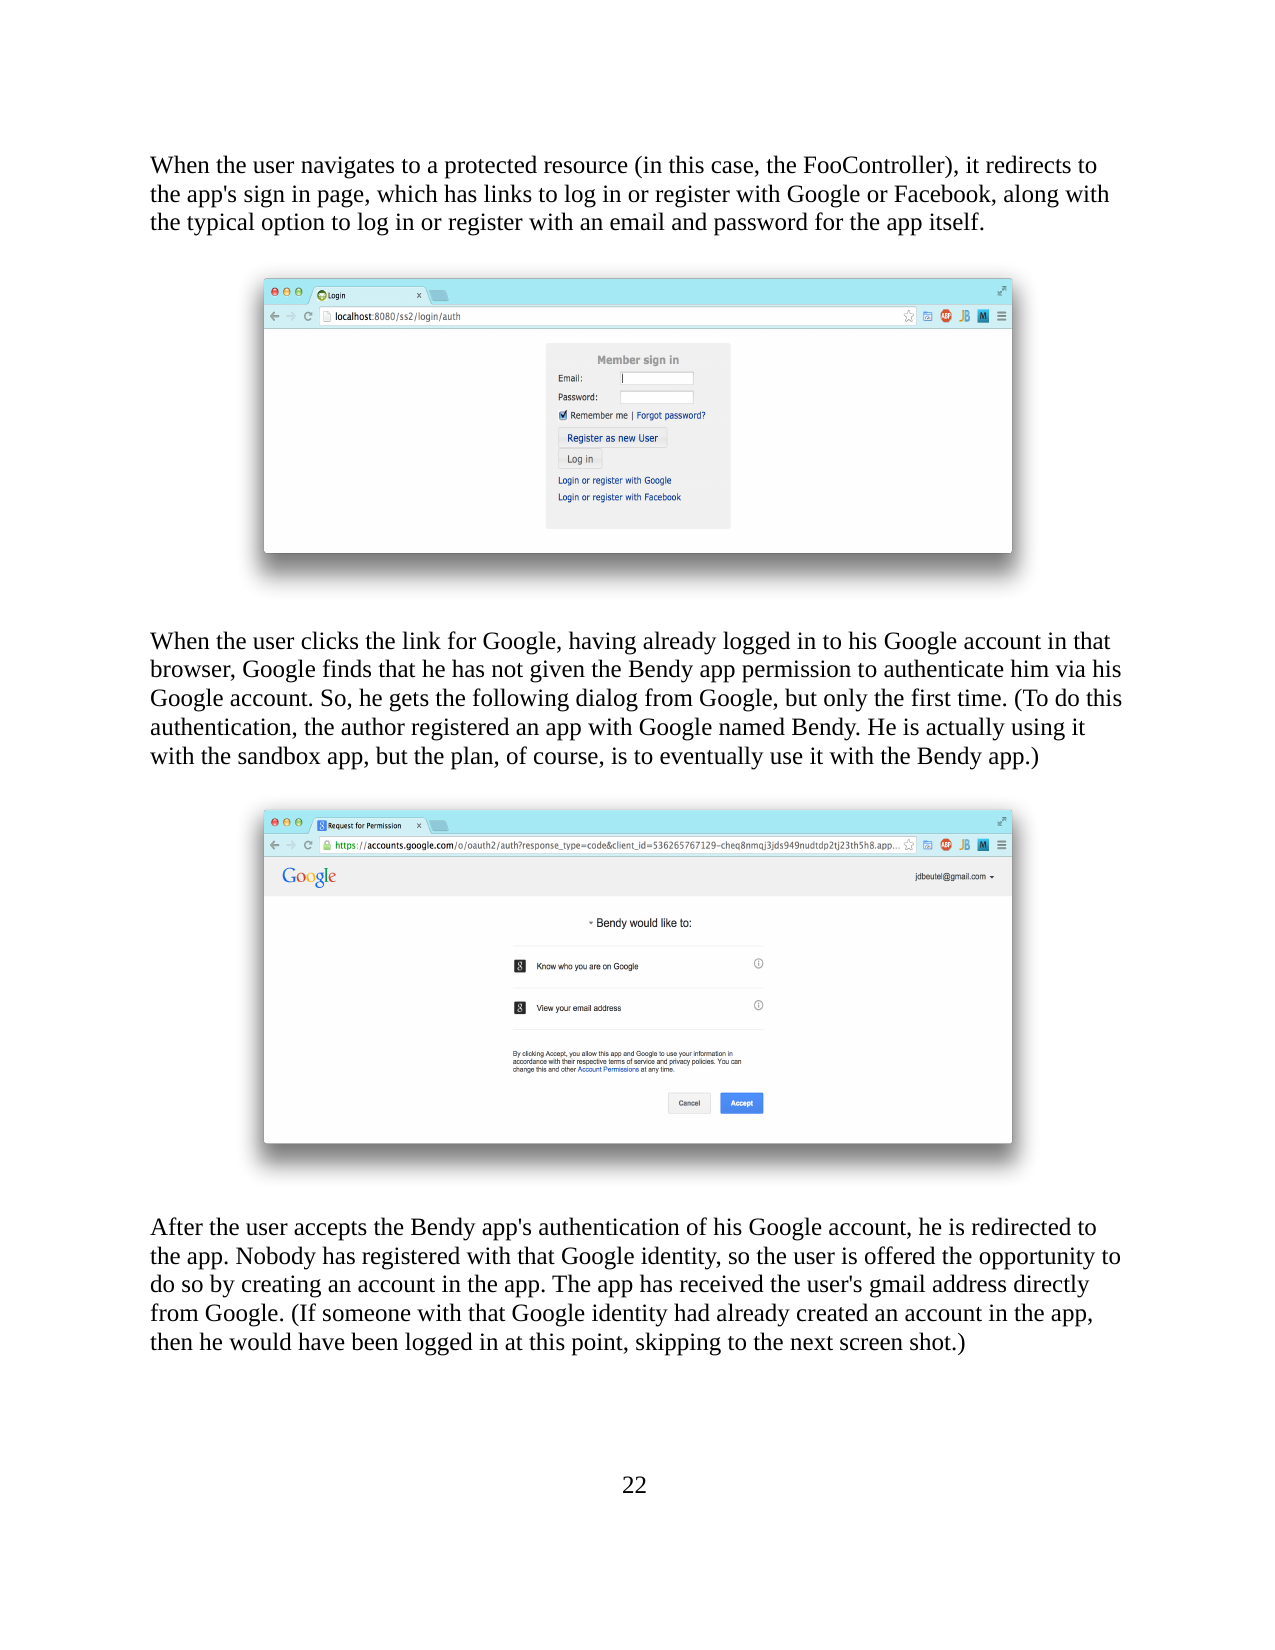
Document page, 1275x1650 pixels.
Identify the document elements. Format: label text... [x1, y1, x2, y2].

picture [230, 787, 1046, 1195]
text When the user navigates to a protected resource (in this case, the FooController), it redirects to the app's sign in page, which has links to log in or register with Google or Facebook, along with the typical option to log in or register with an email and password for the app itself. [150, 150, 1125, 236]
text When the user clicks the link for Google, having already logged in to his Google account in that browser, Google finds that he has not given the Bendy app permission to authenticate him via his Google account. So, he gets the following dialog from Google, but only the first time. (To do this authentication, the author registered an app with Google named Bendy. He is actually using it with the sandbox app, but the plan, of course, is to eventually use it with the Bendy app.) [150, 626, 1125, 769]
text After the user accepts the Bendy app's authentication of his Google account, he is redirected to the app. Nobody has registered with that Google identity, so the user is offered the opportunity to do so by creating an account in the app. The app has received the user's gmail address directly from Google. (If someone with that Google identity had already created an account in the app, then he would have been logged in at this point, skipping to the next screen shot.) [150, 1212, 1125, 1356]
picture [230, 254, 1046, 608]
